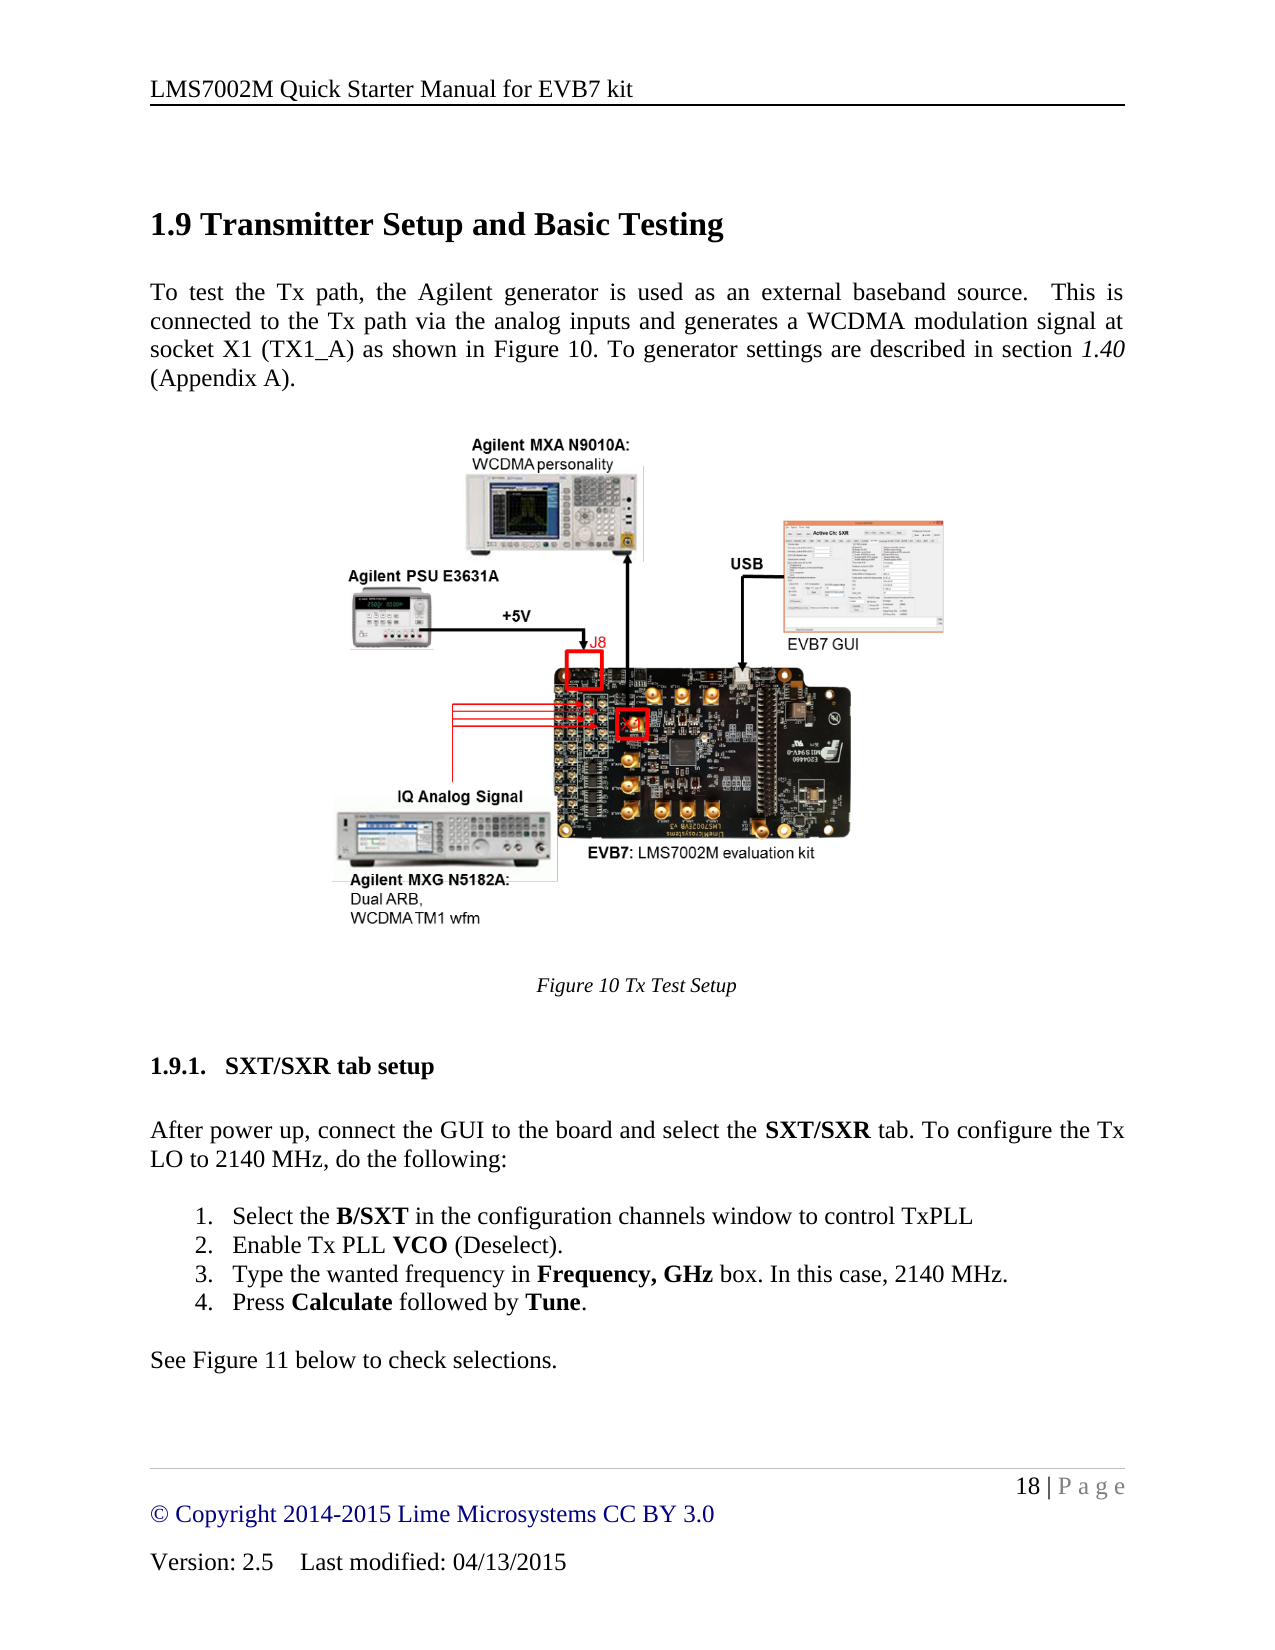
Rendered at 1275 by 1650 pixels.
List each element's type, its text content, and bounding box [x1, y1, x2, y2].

text See Figure 11 below to check selections. [150, 1345, 1125, 1374]
text After power up, connect the GUI to the board and select the SXT/SXR tab. To configure the Tx LO to 2140 MHz, do the following: [150, 1115, 1125, 1172]
text Figure 10 Tx Test Setup [150, 973, 1125, 997]
list Press Calculate followed by Tune. [194, 1287, 1125, 1316]
text To test the Tx path, the Agilent generator is used as an external baseband source. This is connected to the Tx path via the analog inputs and generates a WCDMA modulation signal at socket X1 (TX1_A) as shown in Figure 10. To generator settings are described in section 1.40 (Appendix A). [150, 277, 1125, 392]
list Type the wanted frequency in Frequency, GHz box. In this case, 2140 MHz. [194, 1259, 1125, 1287]
picture [331, 430, 944, 936]
subtitle Transmitter Setup and Basic Testing [150, 204, 1125, 242]
list Select the B/SXT in the configuration channels window to control TxPLL [194, 1201, 1125, 1230]
subtitle SXT/SXR tab setup [150, 1051, 1125, 1080]
list Enable Tx PLL VCO (Deselect). [194, 1230, 1125, 1259]
